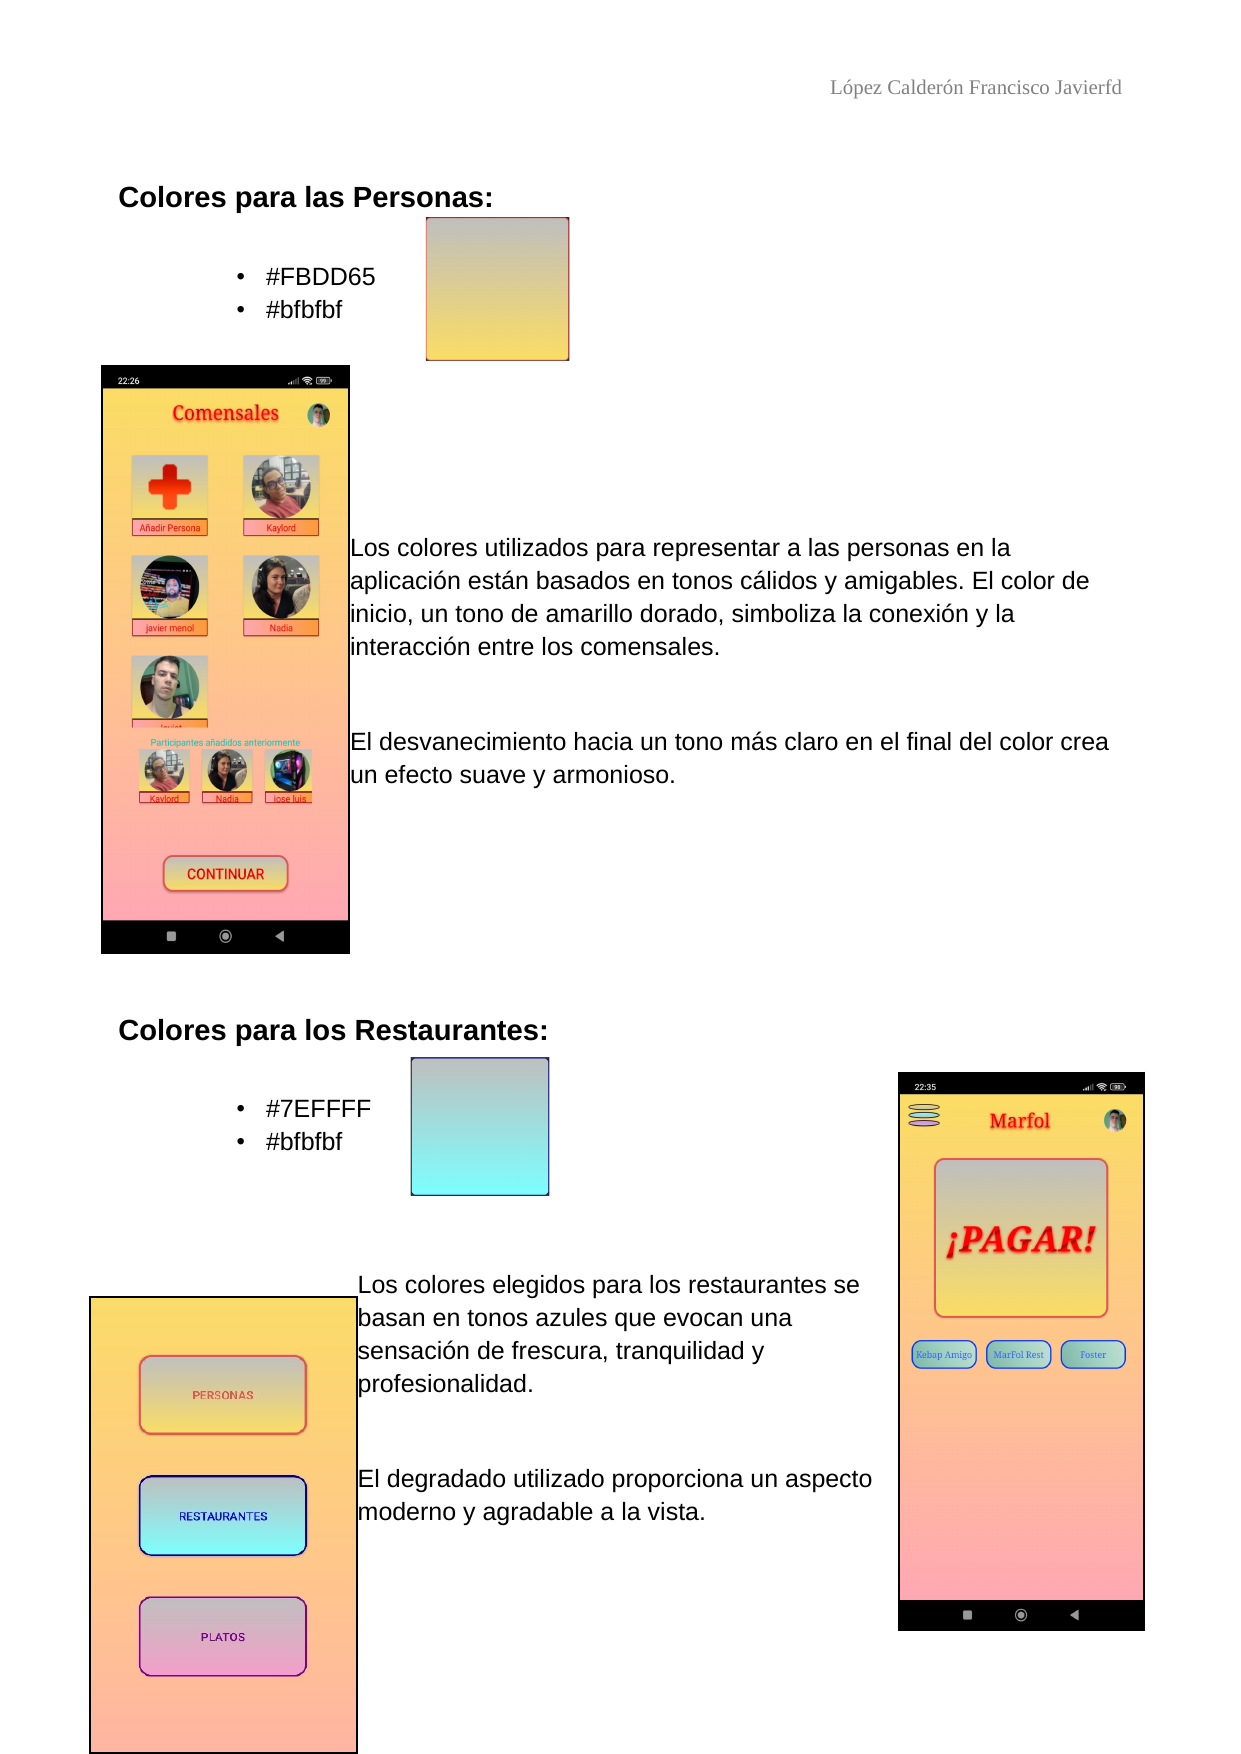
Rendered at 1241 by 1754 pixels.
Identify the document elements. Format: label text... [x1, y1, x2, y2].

list [550, 1127, 897, 1156]
picture [425, 217, 570, 361]
picture [103, 367, 348, 952]
subtitle Colores para las Personas: [118, 180, 1122, 214]
subtitle Colores para los Restaurantes: [118, 1013, 1122, 1046]
list #bfbfbf [236, 294, 425, 323]
picture [410, 1057, 550, 1196]
text El degradado utilizado proporciona un aspecto moderno y agradable a la vista. [358, 1464, 897, 1526]
list [570, 294, 1122, 323]
list [570, 261, 1122, 290]
list #bfbfbf [236, 1127, 410, 1156]
text Los colores utilizados para representar a las personas en la aplicación están basados en tonos cálidos y amigables. El color de inicio, un tono de amarillo dorado, simboliza la conexión y la interacción entre los comensales. [350, 533, 1122, 661]
picture [91, 1298, 356, 1752]
text Los colores elegidos para los restaurantes se basan en tonos azules que evocan una sensación de frescura, tranquilidad y profesionalidad. [118, 1270, 897, 1398]
text El desvanecimiento hacia un tono más claro en el final del color crea un efecto suave y armonioso. [350, 727, 1122, 789]
list #FBDD65 [236, 261, 425, 290]
picture [900, 1074, 1143, 1629]
list #7EFFFF [236, 1094, 410, 1123]
list [550, 1094, 897, 1123]
